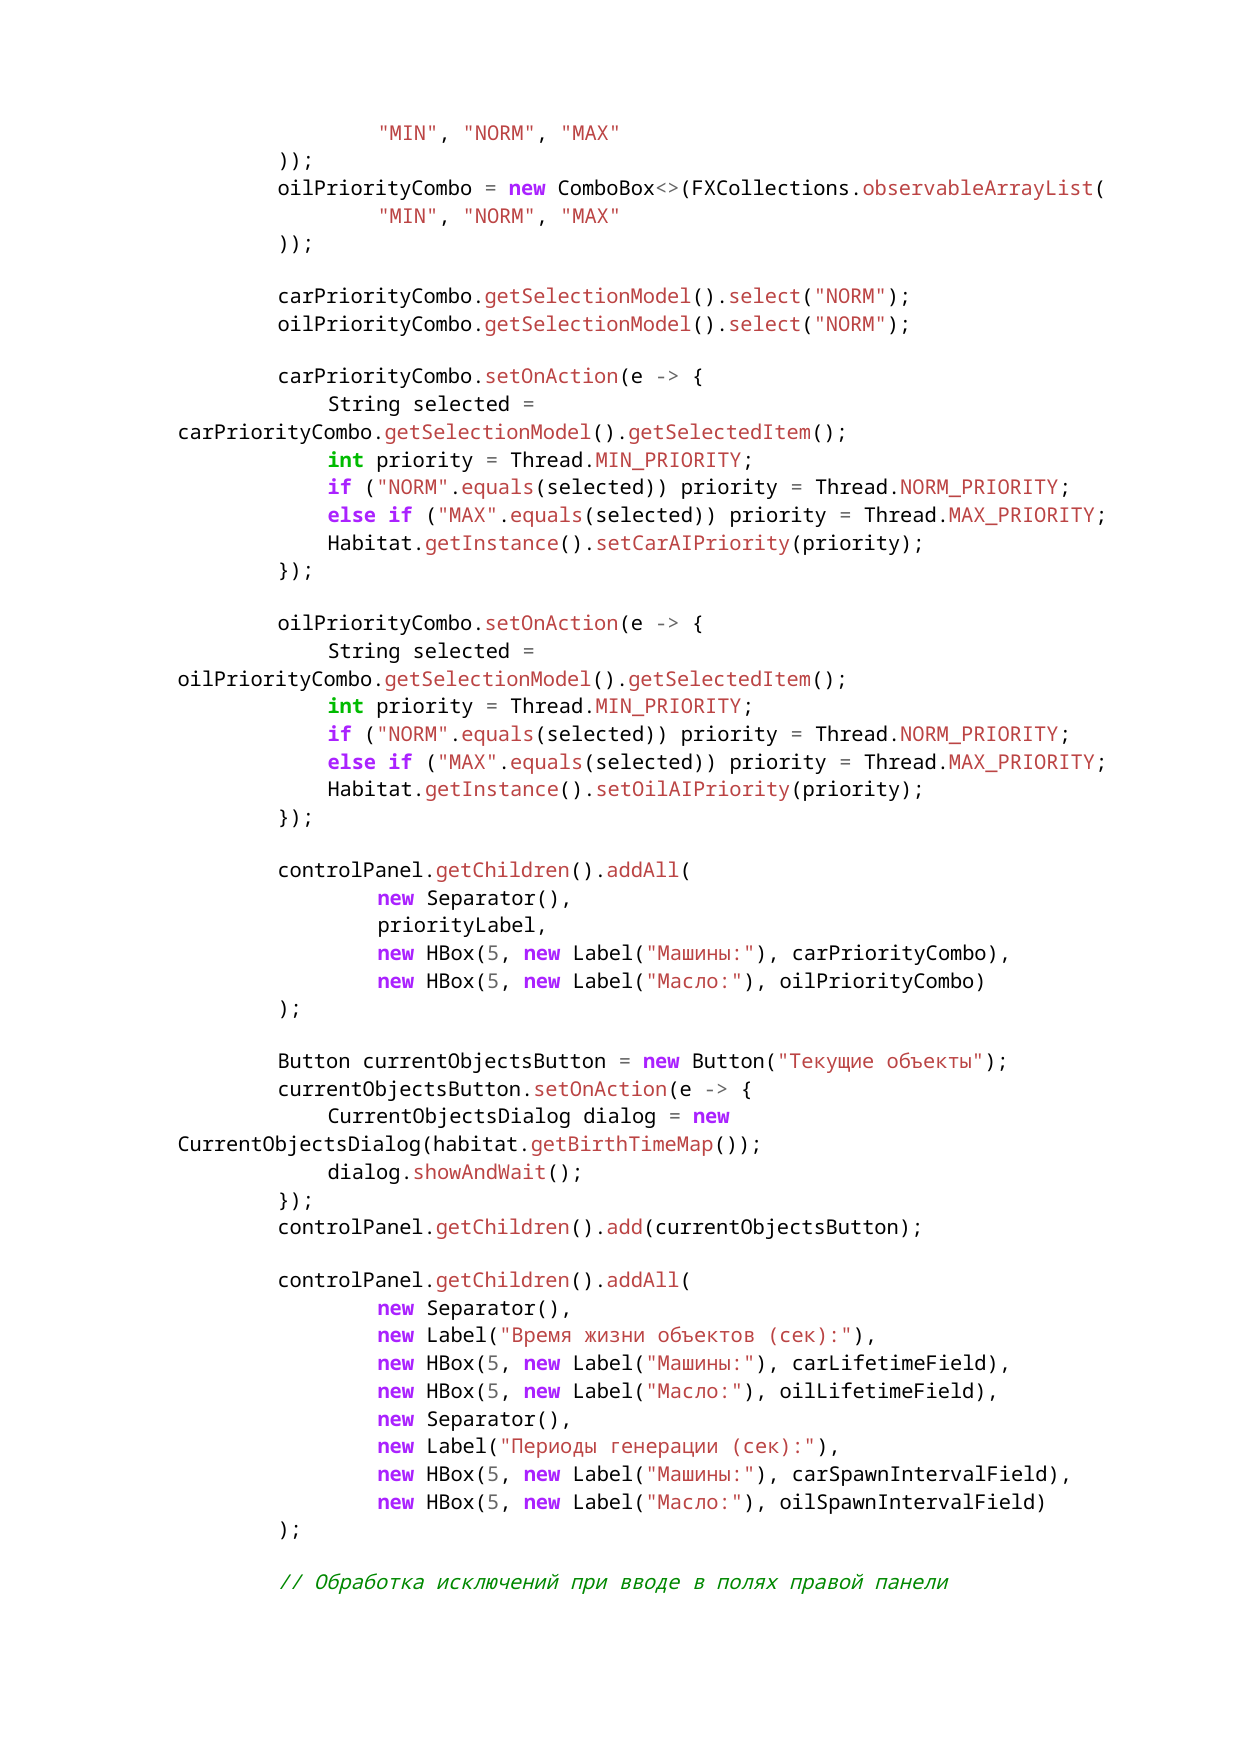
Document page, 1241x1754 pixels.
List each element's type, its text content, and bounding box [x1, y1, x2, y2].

text String selected = oilPriorityCombo.getSelectionModel().getSelectedItem(); [177, 636, 1152, 692]
text new HBox(5, new Label("Масло:"), oilPriorityCombo) [177, 966, 1152, 994]
text )); [177, 229, 1152, 257]
text dialog.showAndWait(); [177, 1157, 1152, 1185]
text String selected = carPriorityCombo.getSelectionModel().getSelectedItem(); [177, 390, 1152, 445]
text new Label("Время жизни объектов (сек):"), [177, 1321, 1152, 1349]
text new HBox(5, new Label("Масло:"), oilLifetimeField), [177, 1376, 1152, 1404]
text ); [177, 1515, 1152, 1543]
text CurrentObjectsDialog dialog = new CurrentObjectsDialog(habitat.getBirthTimeMap()); [177, 1102, 1152, 1157]
text Habitat.getInstance().setCarAIPriority(priority); [177, 528, 1152, 556]
text "MIN", "NORM", "MAX" [177, 201, 1152, 229]
text controlPanel.getChildren().addAll( [177, 1266, 1152, 1293]
text controlPanel.getChildren().add(currentObjectsButton); [177, 1213, 1152, 1241]
text new HBox(5, new Label("Машины:"), carPriorityCombo), [177, 938, 1152, 966]
text new HBox(5, new Label("Машины:"), carLifetimeField), [177, 1349, 1152, 1376]
text new Separator(), [177, 1404, 1152, 1432]
text }); [177, 556, 1152, 584]
text carPriorityCombo.setOnAction(e -> { [177, 362, 1152, 390]
text controlPanel.getChildren().addAll( [177, 855, 1152, 883]
text }); [177, 1185, 1152, 1213]
text new Separator(), [177, 883, 1152, 911]
text new Label("Периоды генерации (сек):"), [177, 1432, 1152, 1459]
text else if ("MAX".equals(selected)) priority = Thread.MAX_PRIORITY; [177, 501, 1152, 528]
text int priority = Thread.MIN_PRIORITY; [177, 445, 1152, 473]
text priorityLabel, [177, 911, 1152, 938]
text new HBox(5, new Label("Масло:"), oilSpawnIntervalField) [177, 1487, 1152, 1515]
text ); [177, 994, 1152, 1022]
text new HBox(5, new Label("Машины:"), carSpawnIntervalField), [177, 1459, 1152, 1487]
text new Separator(), [177, 1293, 1152, 1321]
text }); [177, 803, 1152, 830]
text oilPriorityCombo.getSelectionModel().select("NORM"); [177, 309, 1152, 337]
text if ("NORM".equals(selected)) priority = Thread.NORM_PRIORITY; [177, 473, 1152, 501]
text int priority = Thread.MIN_PRIORITY; [177, 692, 1152, 719]
text Habitat.getInstance().setOilAIPriority(priority); [177, 775, 1152, 803]
text currentObjectsButton.setOnAction(e -> { [177, 1074, 1152, 1102]
text else if ("MAX".equals(selected)) priority = Thread.MAX_PRIORITY; [177, 747, 1152, 775]
text oilPriorityCombo = new ComboBox<>(FXCollections.observableArrayList( [177, 173, 1152, 201]
text Button currentObjectsButton = new Button("Текущие объекты"); [177, 1047, 1152, 1074]
text )); [177, 146, 1152, 173]
text carPriorityCombo.getSelectionModel().select("NORM"); [177, 282, 1152, 309]
text oilPriorityCombo.setOnAction(e -> { [177, 609, 1152, 636]
text if ("NORM".equals(selected)) priority = Thread.NORM_PRIORITY; [177, 719, 1152, 747]
text "MIN", "NORM", "MAX" [177, 118, 1152, 146]
text // Обработка исключений при вводе в полях правой панели [177, 1568, 1152, 1595]
